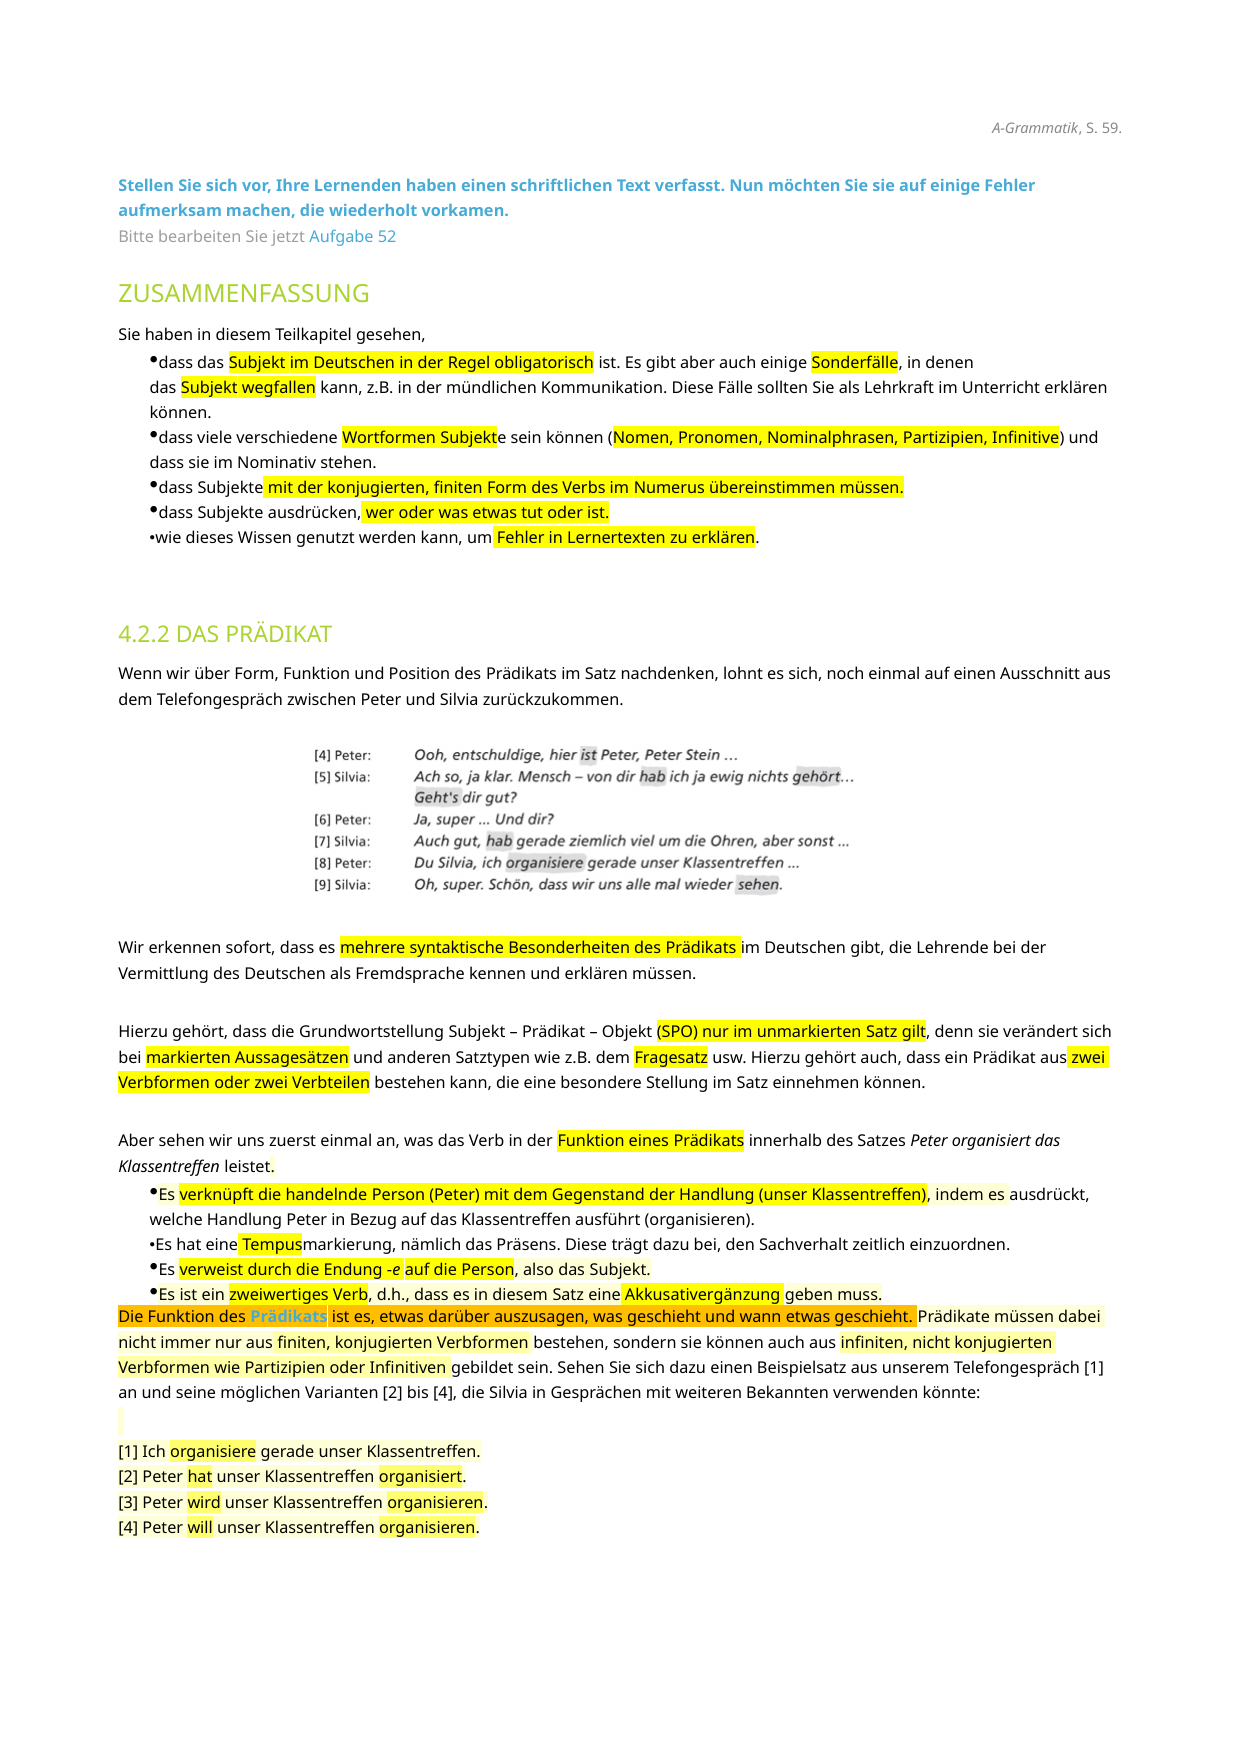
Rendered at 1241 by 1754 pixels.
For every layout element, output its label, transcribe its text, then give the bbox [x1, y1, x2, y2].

list dass Subjekte ausdrücken, wer oder was etwas tut oder ist. [118, 498, 1122, 523]
list wie dieses Wissen genutzt werden kann, um Fehler in Lernertexten zu erklären. [118, 523, 1122, 548]
text Hierzu gehört, dass die Grundwortstellung Subjekt – Prädikat – Objekt (SPO) nur im unmarkierten Satz gilt, denn sie verändert sich bei markierten Aussagesätzen und anderen Satztypen wie z.B. dem Fragesatz usw. Hierzu gehört auch, dass ein Prädikat aus zwei Verbformen oder zwei Verbteilen bestehen kann, die eine besondere Stellung im Satz einnehmen können. [118, 1020, 1122, 1093]
text [4] Peter will unser Klassentreffen organisieren. [118, 1516, 1122, 1538]
text Stellen Sie sich vor, Ihre Lernenden haben einen schriftlichen Text verfasst. Nun möchten Sie sie auf einige Fehler aufmerksam machen, die wiederholt vorkamen. [118, 174, 1122, 222]
text [3] Peter wird unser Klassentreffen organisieren. [118, 1491, 1122, 1513]
picture [305, 746, 936, 899]
list Es verweist durch die Endung -e auf die Person, also das Subjekt. [118, 1255, 1122, 1280]
list dass viele verschiedene Wortformen Subjekte sein können (Nomen, Pronomen, Nominalphrasen, Partizipien, Infinitive) und dass sie im Nominativ stehen. [118, 423, 1122, 473]
text Bitte bearbeiten Sie jetzt Aufgabe 52 [118, 225, 1122, 247]
list Es hat eine Tempusmarkierung, nämlich das Präsens. Diese trägt dazu bei, den Sachverhalt zeitlich einzuordnen. [118, 1230, 1122, 1255]
text [2] Peter hat unser Klassentreffen organisiert. [118, 1465, 1122, 1488]
text A-Grammatik, S. 59. [118, 118, 1122, 138]
list dass das Subjekt im Deutschen in der Regel obligatorisch ist. Es gibt aber auch einige Sonderfälle, in denen das Subjekt wegfallen kann, z.B. in der mündlichen Kommunikation. Diese Fälle sollten Sie als Lehrkraft im Unterricht erklären können. [118, 348, 1122, 423]
text Wenn wir über Form, Funktion und Position des Prädikats im Satz nachdenken, lohnt es sich, noch einmal auf einen Ausschnitt aus dem Telefongespräch zwischen Peter und Silvia zurückzukommen. [118, 662, 1122, 710]
list Es verknüpft die handelnde Person (Peter) mit dem Gegenstand der Handlung (unser Klassentreffen), indem es ausdrückt, welche Handlung Peter in Bezug auf das Klassentreffen ausführt (organisieren). [118, 1180, 1122, 1230]
text Wir erkennen sofort, dass es mehrere syntaktische Besonderheiten des Prädikats im Deutschen gibt, die Lehrende bei der Vermittlung des Deutschen als Fremdsprache kennen und erklären müssen. [118, 936, 1122, 984]
text Aber sehen wir uns zuerst einmal an, was das Verb in der Funktion eines Prädikats innerhalb des Satzes Peter organisiert das Klassentreffen leistet. [118, 1129, 1122, 1177]
text Sie haben in diesem Teilkapitel gesehen, [118, 323, 1122, 345]
subtitle 4.2.2 DAS PRÄDIKAT [118, 618, 1122, 650]
text [1] Ich organisiere gerade unser Klassentreffen. [118, 1440, 1122, 1462]
list Es ist ein zweiwertiges Verb, d.h., dass es in diesem Satz eine Akkusativergänzung geben muss. [118, 1280, 1122, 1305]
text Die Funktion des Prädikats ist es, etwas darüber auszusagen, was geschieht und wann etwas geschieht. Prädikate müssen dabei nicht immer nur aus finiten, konjugierten Verbformen bestehen, sondern sie können auch aus infiniten, nicht konjugierten Verbformen wie Partizipien oder Infinitiven gebildet sein. Sehen Sie sich dazu einen Beispielsatz aus unserem Telefongespräch [1] an und seine möglichen Varianten [2] bis [4], die Silvia in Gesprächen mit weiteren Bekannten verwenden könnte: [118, 1305, 1122, 1404]
subtitle ZUSAMMENFASSUNG [118, 275, 1122, 309]
list dass Subjekte mit der konjugierten, finiten Form des Verbs im Numerus übereinstimmen müssen. [118, 473, 1122, 498]
